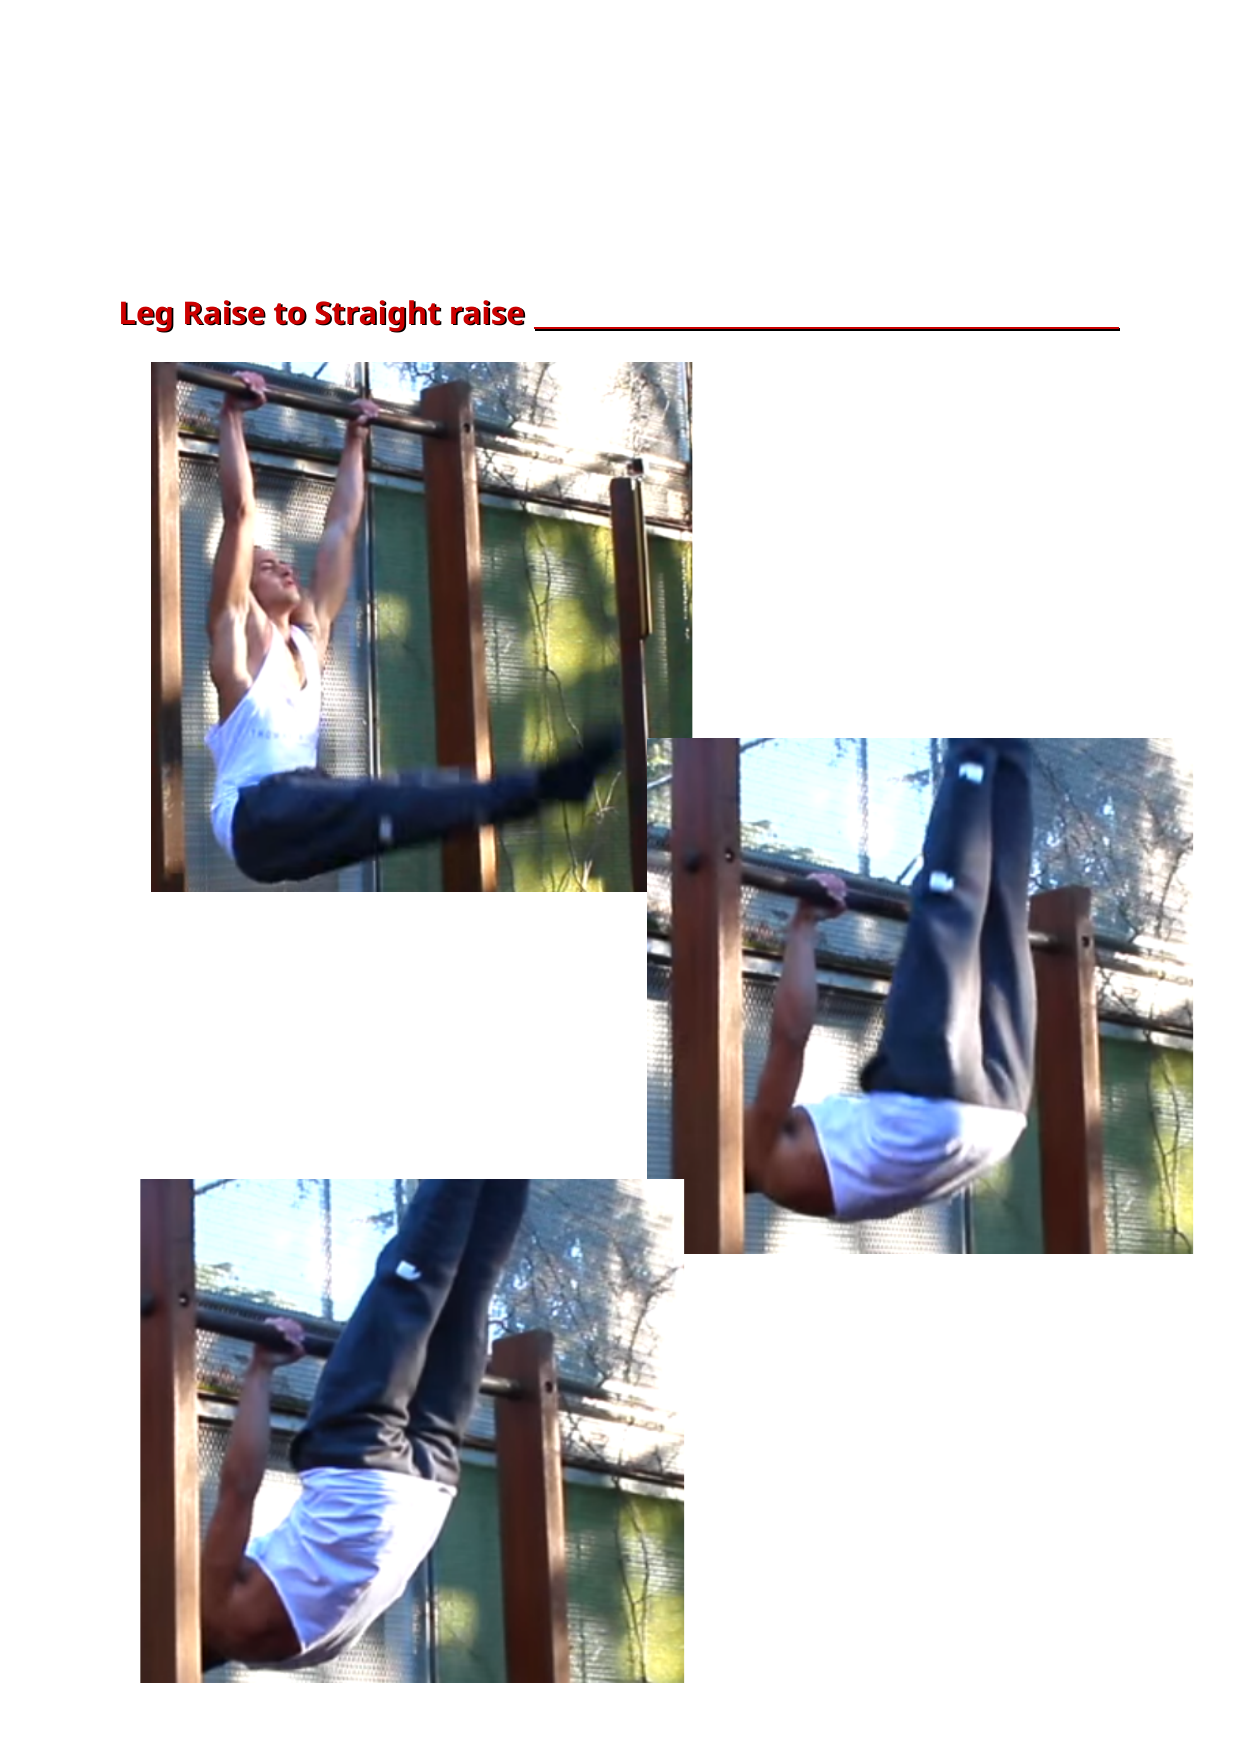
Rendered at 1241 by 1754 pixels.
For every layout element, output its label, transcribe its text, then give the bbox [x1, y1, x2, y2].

text Leg Raise to Straight raise [118, 291, 1122, 333]
picture [140, 362, 1194, 1683]
